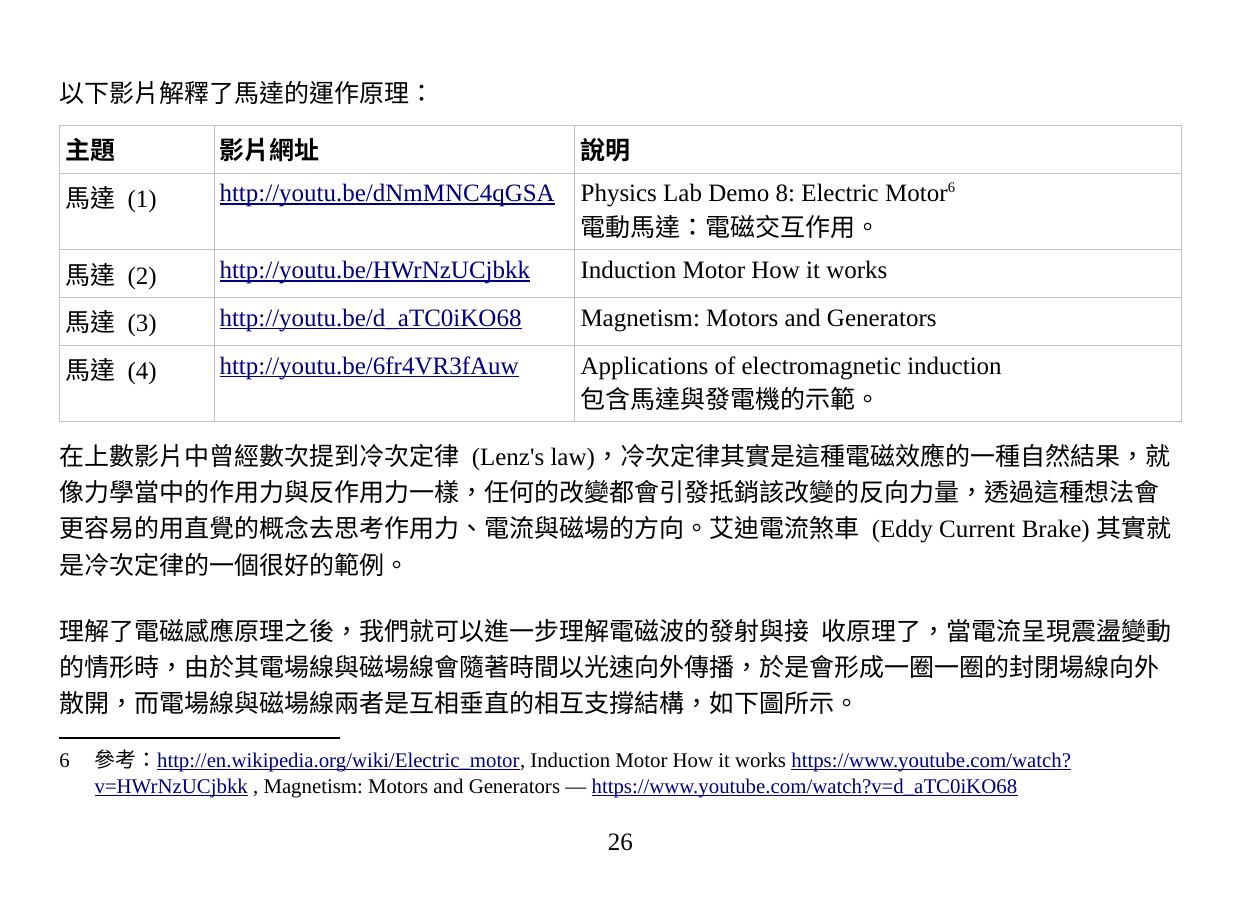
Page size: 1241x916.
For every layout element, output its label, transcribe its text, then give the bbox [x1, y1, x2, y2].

table_cell Magnetism: Motors and Generators [575, 298, 1181, 345]
table_cell http://youtu.be/6fr4VR3fAuw [215, 346, 574, 421]
table_cell http://youtu.be/HWrNzUCjbkk [215, 250, 574, 297]
table_cell http://youtu.be/d_aTC0iKO68 [215, 298, 574, 345]
text 理解了電磁感應原理之後，我們就可以進一步理解電磁波的發射與接 收原理了，當電流呈現震盪變動的情形時，由於其電場線與磁場線會隨著時間以光速向外傳播，於是會形成一圈一圈的封閉場線向外散開，而電場線與磁場線兩者是互相垂直的相互支撐結構，如下圖所示。 [59, 611, 1181, 720]
table_cell Applications of electromagnetic induction 包含馬達與發電機的示範。 [575, 346, 1181, 421]
table_cell 馬達 (4) [60, 346, 214, 421]
table_cell 馬達 (2) [60, 250, 214, 297]
table_cell http://youtu.be/dNmMNC4qGSA [215, 174, 574, 249]
table_cell Physics Lab Demo 8: Electric Motor 電動馬達：電磁交互作用。 [575, 174, 1181, 249]
table_cell 馬達 (1) [60, 174, 214, 249]
text 以下影片解釋了馬達的運作原理： [59, 74, 1181, 110]
table_cell Induction Motor How it works [575, 250, 1181, 297]
table_header 說明 [575, 126, 1181, 173]
table_header 主題 [60, 126, 214, 173]
table_header 影片網址 [215, 126, 574, 173]
table_cell 馬達 (3) [60, 298, 214, 345]
text 在上數影片中曾經數次提到冷次定律 (Lenz's law)，冷次定律其實是這種電磁效應的一種自然結果，就像力學當中的作用力與反作用力一樣，任何的改變都會引發抵銷該改變的反向力量，透過這種想法會更容易的用直覺的概念去思考作用力、電流與磁場的方向。艾迪電流煞車 (Eddy Current Brake) 其實就是冷次定律的一個很好的範例。 [59, 436, 1181, 581]
